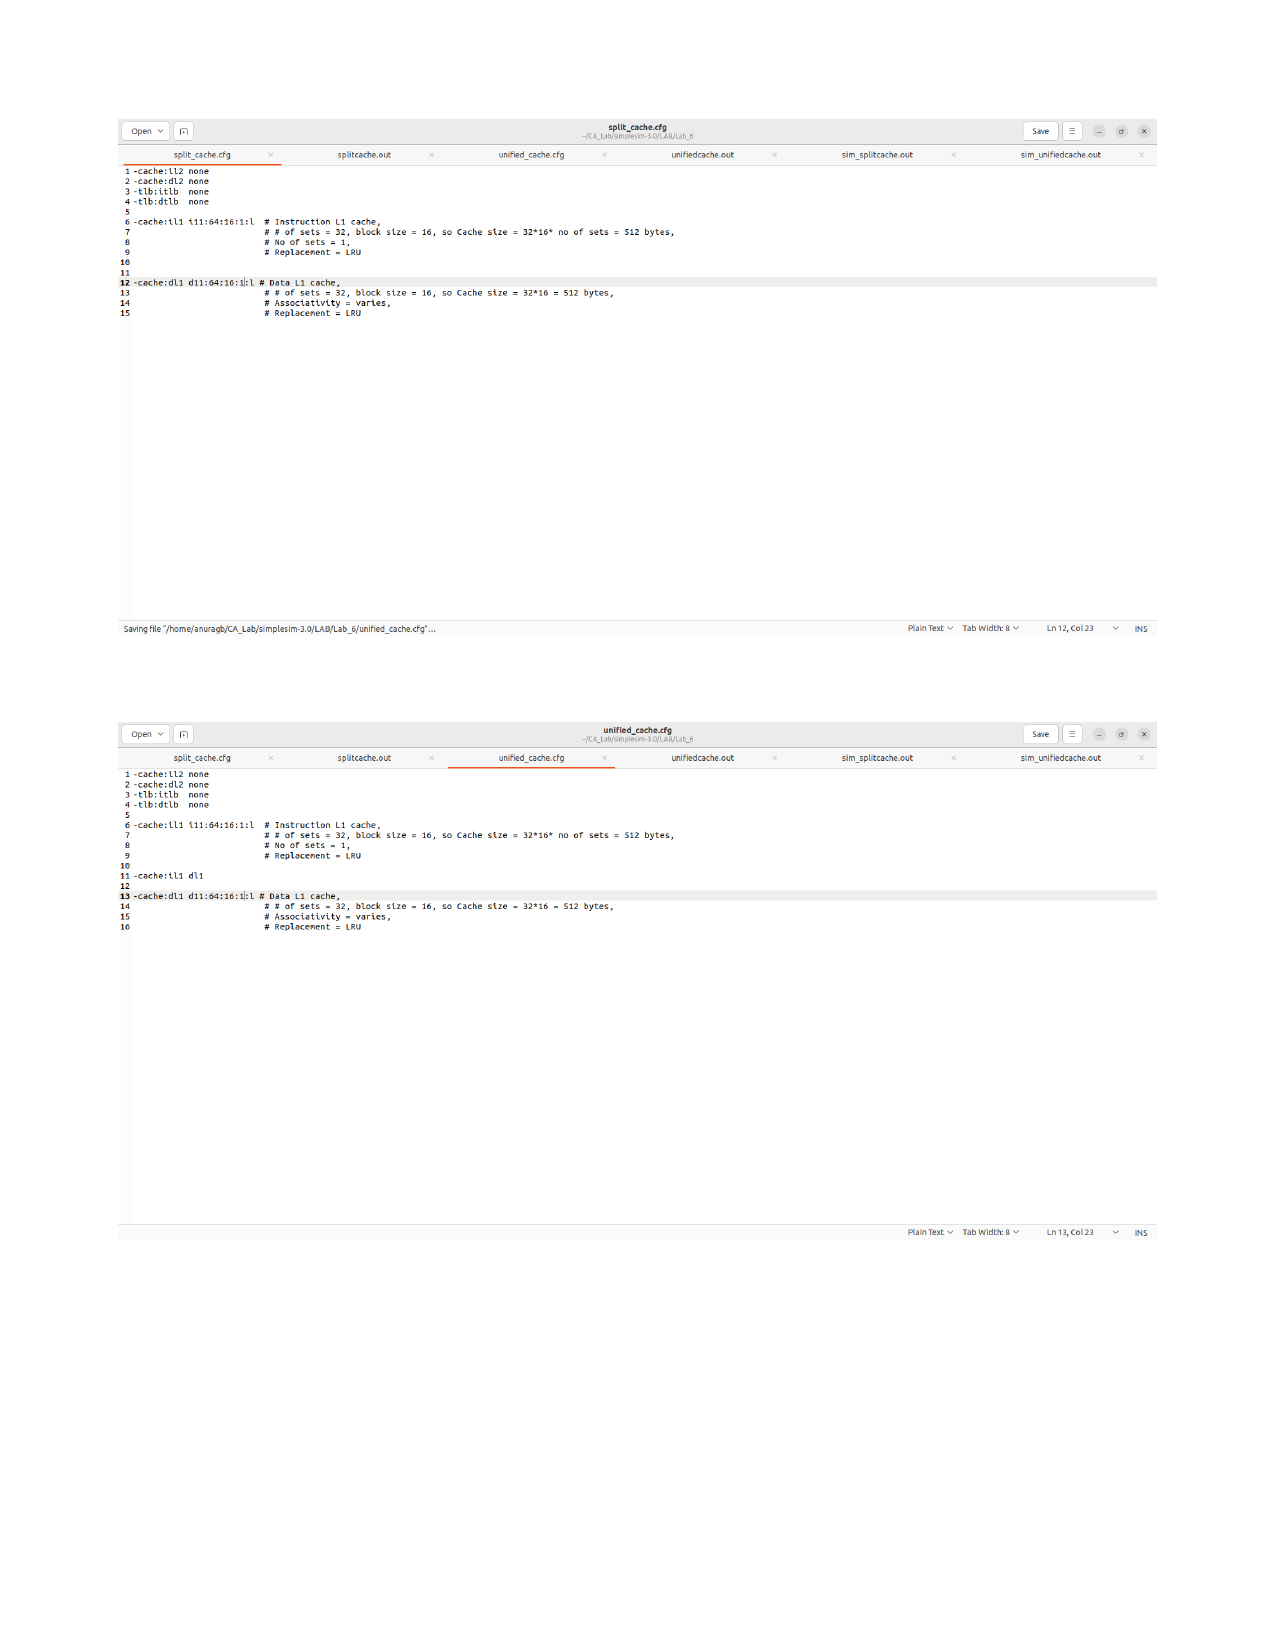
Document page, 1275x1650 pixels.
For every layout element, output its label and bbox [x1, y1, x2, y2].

picture [118, 118, 1157, 636]
picture [118, 722, 1157, 1240]
